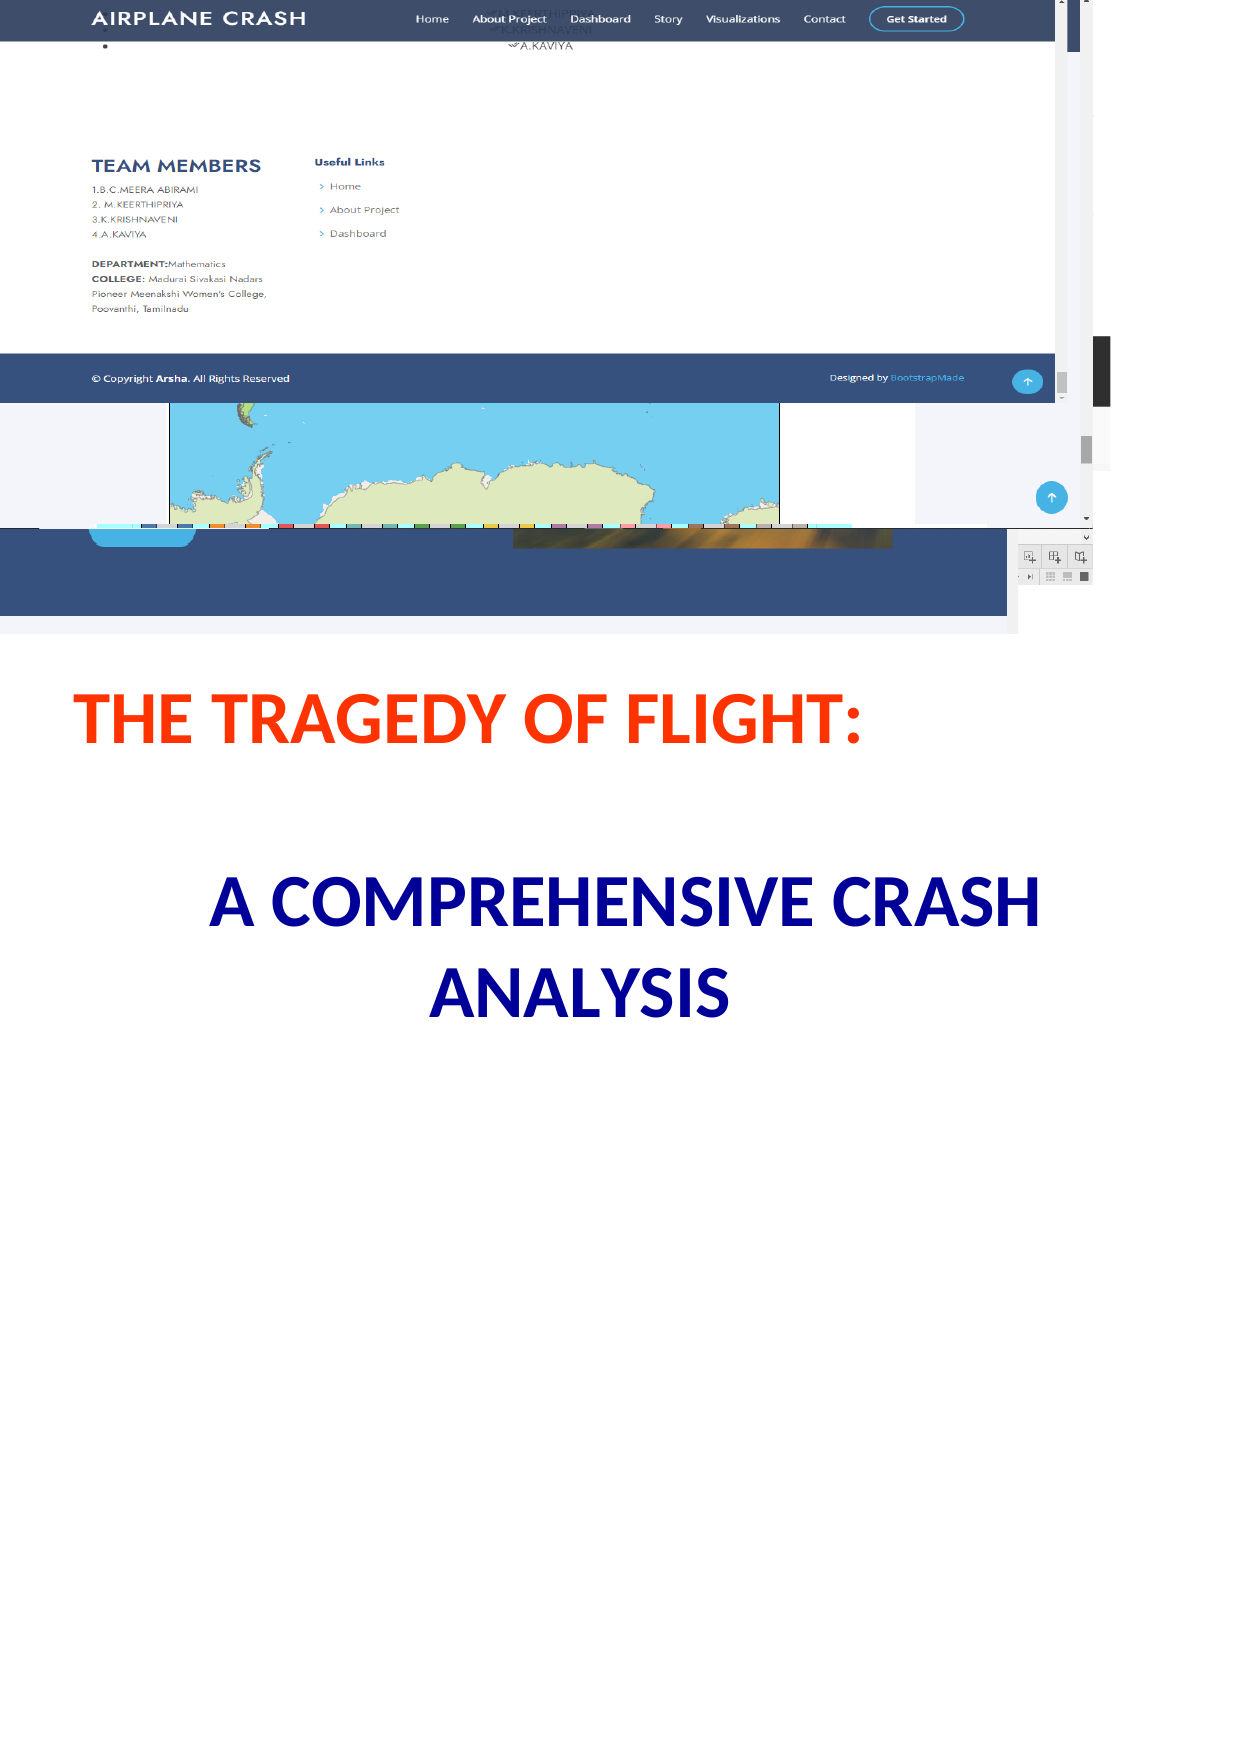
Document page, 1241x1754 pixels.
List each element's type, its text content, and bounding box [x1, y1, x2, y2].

text A COMPREHENSIVE CRASH [73, 853, 1167, 945]
text ANALYSIS [73, 945, 1167, 1037]
picture [0, 0, 1111, 634]
text THE TRAGEDY OF FLIGHT: [73, 579, 1167, 762]
